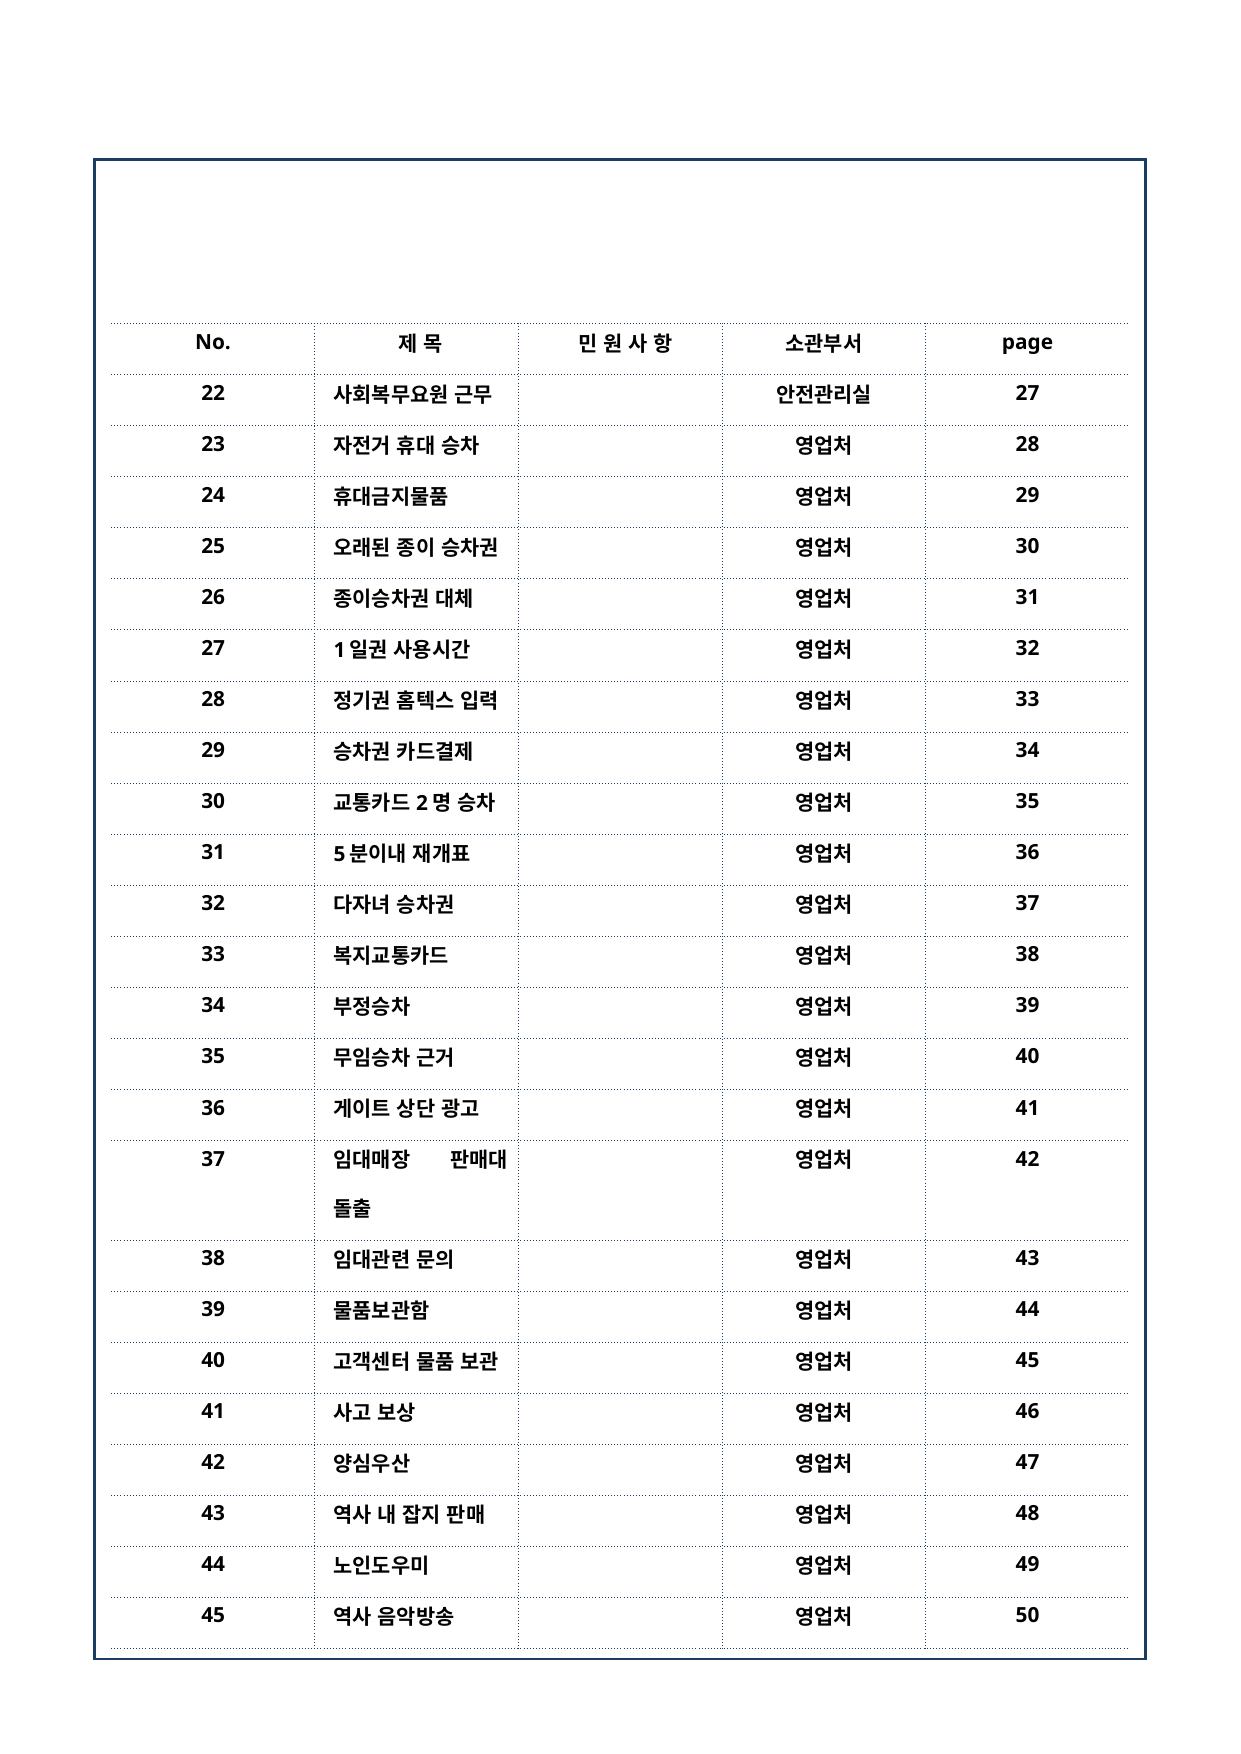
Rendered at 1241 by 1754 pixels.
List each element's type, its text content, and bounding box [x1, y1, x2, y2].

table_cell 오래된 종이 승차권 [315, 527, 518, 578]
table_cell 영업처 [722, 1291, 925, 1342]
table_cell 38 [925, 936, 1129, 987]
table_cell [518, 1038, 722, 1089]
table_cell 영업처 [722, 1038, 925, 1089]
table_cell [518, 1495, 722, 1546]
table_cell 영업처 [722, 425, 925, 476]
table_cell 안전관리실 [722, 374, 925, 425]
table_cell [518, 1444, 722, 1495]
table_cell 1일권 사용시간 [315, 629, 518, 681]
table_cell [518, 783, 722, 834]
table_cell [518, 1597, 722, 1648]
table_cell 영업처 [722, 1597, 925, 1648]
table_cell 영업처 [722, 578, 925, 629]
table_cell 38 [111, 1240, 314, 1291]
table_cell 영업처 [722, 1495, 925, 1546]
table_cell 영업처 [722, 1140, 925, 1239]
table_cell 27 [111, 629, 314, 681]
table_cell [518, 1393, 722, 1444]
table_cell 역사 내 잡지 판매 [315, 1495, 518, 1546]
table_cell 39 [111, 1291, 314, 1342]
table_cell 35 [111, 1038, 314, 1089]
table_cell 양심우산 [315, 1444, 518, 1495]
table_cell 28 [925, 425, 1129, 476]
table_cell 46 [925, 1393, 1129, 1444]
table_cell 영업처 [722, 476, 925, 527]
table_cell [518, 1089, 722, 1140]
table_cell [518, 425, 722, 476]
table_cell 사회복무요원 근무 [315, 374, 518, 425]
table_cell 영업처 [722, 732, 925, 783]
table_cell 50 [925, 1597, 1129, 1648]
table_cell [518, 834, 722, 885]
table_cell [518, 1240, 722, 1291]
table_header 제 목 [315, 323, 518, 374]
table_cell 33 [925, 681, 1129, 732]
table_cell 42 [925, 1140, 1129, 1239]
table_cell 25 [111, 527, 314, 578]
table_cell 41 [111, 1393, 314, 1444]
table_cell 42 [111, 1444, 314, 1495]
table_cell 노인도우미 [315, 1546, 518, 1597]
table_cell [518, 1546, 722, 1597]
table_cell 30 [111, 783, 314, 834]
table_cell [518, 1291, 722, 1342]
table_cell 30 [925, 527, 1129, 578]
table_cell [518, 681, 722, 732]
table_cell 31 [111, 834, 314, 885]
table_cell 28 [111, 681, 314, 732]
table_cell 영업처 [722, 681, 925, 732]
table_cell 44 [111, 1546, 314, 1597]
table_cell 37 [111, 1140, 314, 1239]
table_cell 22 [111, 374, 314, 425]
table_cell 다자녀 승차권 [315, 885, 518, 936]
table_cell [518, 1342, 722, 1393]
table_cell 31 [925, 578, 1129, 629]
table_cell 휴대금지물품 [315, 476, 518, 527]
table_cell 영업처 [722, 1393, 925, 1444]
table_cell [518, 629, 722, 681]
table_cell 34 [925, 732, 1129, 783]
table_cell 영업처 [722, 527, 925, 578]
table_cell 23 [111, 425, 314, 476]
table_cell 영업처 [722, 987, 925, 1038]
table_cell 45 [925, 1342, 1129, 1393]
table_header 민 원 사 항 [518, 323, 722, 374]
table_cell 29 [925, 476, 1129, 527]
table_cell 영업처 [722, 936, 925, 987]
table_cell 영업처 [722, 783, 925, 834]
table_header 소관부서 [722, 323, 925, 374]
table_cell 44 [925, 1291, 1129, 1342]
table_cell 40 [111, 1342, 314, 1393]
table_cell 임대관련 문의 [315, 1240, 518, 1291]
table_cell 35 [925, 783, 1129, 834]
table_cell 40 [925, 1038, 1129, 1089]
table_cell 49 [925, 1546, 1129, 1597]
table_cell 사고 보상 [315, 1393, 518, 1444]
table_header No. [111, 323, 314, 374]
table_cell 32 [111, 885, 314, 936]
table_cell 영업처 [722, 629, 925, 681]
table_cell 승차권 카드결제 [315, 732, 518, 783]
table_cell [518, 527, 722, 578]
table_cell 39 [925, 987, 1129, 1038]
table_cell 37 [925, 885, 1129, 936]
table_cell 영업처 [722, 1444, 925, 1495]
table_cell 물품보관함 [315, 1291, 518, 1342]
table_cell 교통카드 2명 승차 [315, 783, 518, 834]
table_cell [518, 1140, 722, 1239]
table_cell 자전거 휴대 승차 [315, 425, 518, 476]
table_cell 영업처 [722, 1342, 925, 1393]
table_cell 게이트 상단 광고 [315, 1089, 518, 1140]
table_cell 복지교통카드 [315, 936, 518, 987]
table_cell [518, 885, 722, 936]
table_cell 영업처 [722, 1546, 925, 1597]
table_cell 45 [111, 1597, 314, 1648]
table_cell [518, 476, 722, 527]
table_cell 41 [925, 1089, 1129, 1140]
table_cell 27 [925, 374, 1129, 425]
table_cell 부정승차 [315, 987, 518, 1038]
table_cell [518, 732, 722, 783]
table_cell [518, 987, 722, 1038]
table_cell 영업처 [722, 1240, 925, 1291]
table_cell 36 [925, 834, 1129, 885]
table_cell 고객센터 물품 보관 [315, 1342, 518, 1393]
table_cell 29 [111, 732, 314, 783]
table_cell 영업처 [722, 885, 925, 936]
table_cell 임대매장 판매대 돌출 [315, 1140, 518, 1239]
table_cell 영업처 [722, 1089, 925, 1140]
table_cell [518, 374, 722, 425]
table_cell 33 [111, 936, 314, 987]
table_cell 32 [925, 629, 1129, 681]
table_cell 역사 음악방송 [315, 1597, 518, 1648]
table_cell 5분이내 재개표 [315, 834, 518, 885]
table_cell [518, 936, 722, 987]
table_cell 47 [925, 1444, 1129, 1495]
table_cell 43 [111, 1495, 314, 1546]
table_cell 영업처 [722, 834, 925, 885]
table_cell 48 [925, 1495, 1129, 1546]
table_cell [518, 578, 722, 629]
table_cell 26 [111, 578, 314, 629]
table_header page [925, 323, 1129, 374]
table_cell 무임승차 근거 [315, 1038, 518, 1089]
table_cell 36 [111, 1089, 314, 1140]
table_cell 24 [111, 476, 314, 527]
table_cell 43 [925, 1240, 1129, 1291]
table_cell 정기권 홈텍스 입력 [315, 681, 518, 732]
table_cell 종이승차권 대체 [315, 578, 518, 629]
table_header [96, 161, 1144, 1657]
table_cell 34 [111, 987, 314, 1038]
